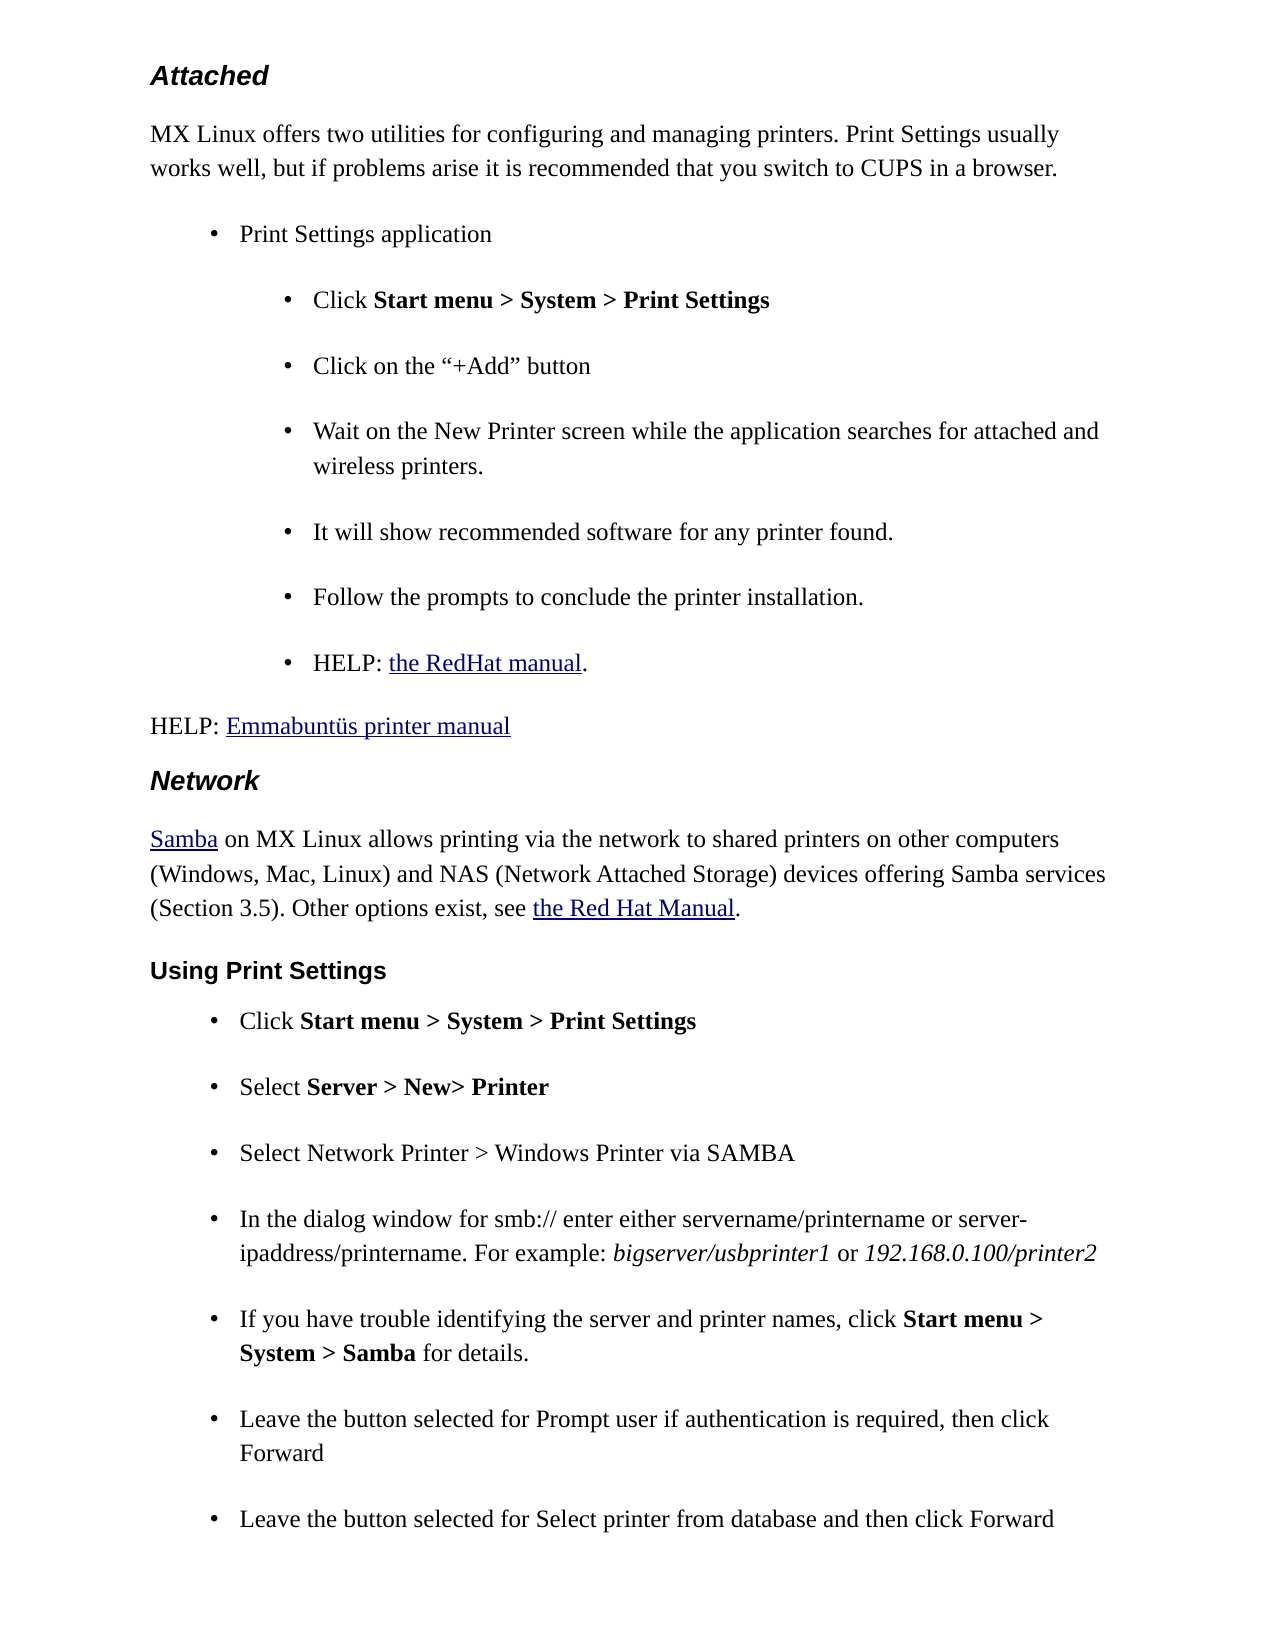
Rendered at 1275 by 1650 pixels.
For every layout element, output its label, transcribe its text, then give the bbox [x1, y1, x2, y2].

list Select Network Printer > Windows Printer via SAMBA [210, 1138, 1109, 1167]
text Samba on MX Linux allows printing via the network to shared printers on other computers (Windows, Mac, Linux) and NAS (Network Attached Storage) devices offering Samba services (Section 3.5). Other options exist, see the Red Hat Manual. [150, 824, 1125, 922]
text HELP: Emmabuntüs printer manual [150, 711, 1125, 739]
list Wait on the New Printer screen while the application searches for attached and wireless printers. [283, 416, 1109, 480]
text MX Linux offers two utilities for configuring and managing printers. Print Settings usually works well, but if problems arise it is recommended that you switch to CUPS in a browser. [150, 119, 1125, 182]
subtitle Network [150, 764, 1125, 796]
list Leave the button selected for Select printer from database and then click Forward [210, 1504, 1109, 1533]
list It will show recommended software for any printer found. [283, 517, 1109, 545]
list Select Server > New> Printer [210, 1072, 1109, 1101]
list Print Settings application [210, 219, 1109, 248]
list HELP: the RedHat manual. [283, 648, 1109, 677]
list Click Start menu > System > Print Settings [210, 1006, 1109, 1035]
list In the dialog window for smb:// enter either servername/printername or server-ipaddress/printername. For example: bigserver/usbprinter1 or 192.168.0.100/printer2 [210, 1204, 1109, 1267]
subtitle Attached [150, 59, 1125, 91]
list If you have trouble identifying the server and printer names, click Start menu > System > Samba for details. [210, 1304, 1109, 1367]
list Click Start menu > System > Print Settings [283, 285, 1109, 314]
subtitle Using Print Settings [150, 956, 1125, 984]
list Click on the “+Add” button [283, 351, 1109, 379]
list Leave the button selected for Prompt user if authentication is required, then click Forward [210, 1404, 1109, 1467]
list Follow the prompts to conclude the printer installation. [283, 582, 1109, 611]
